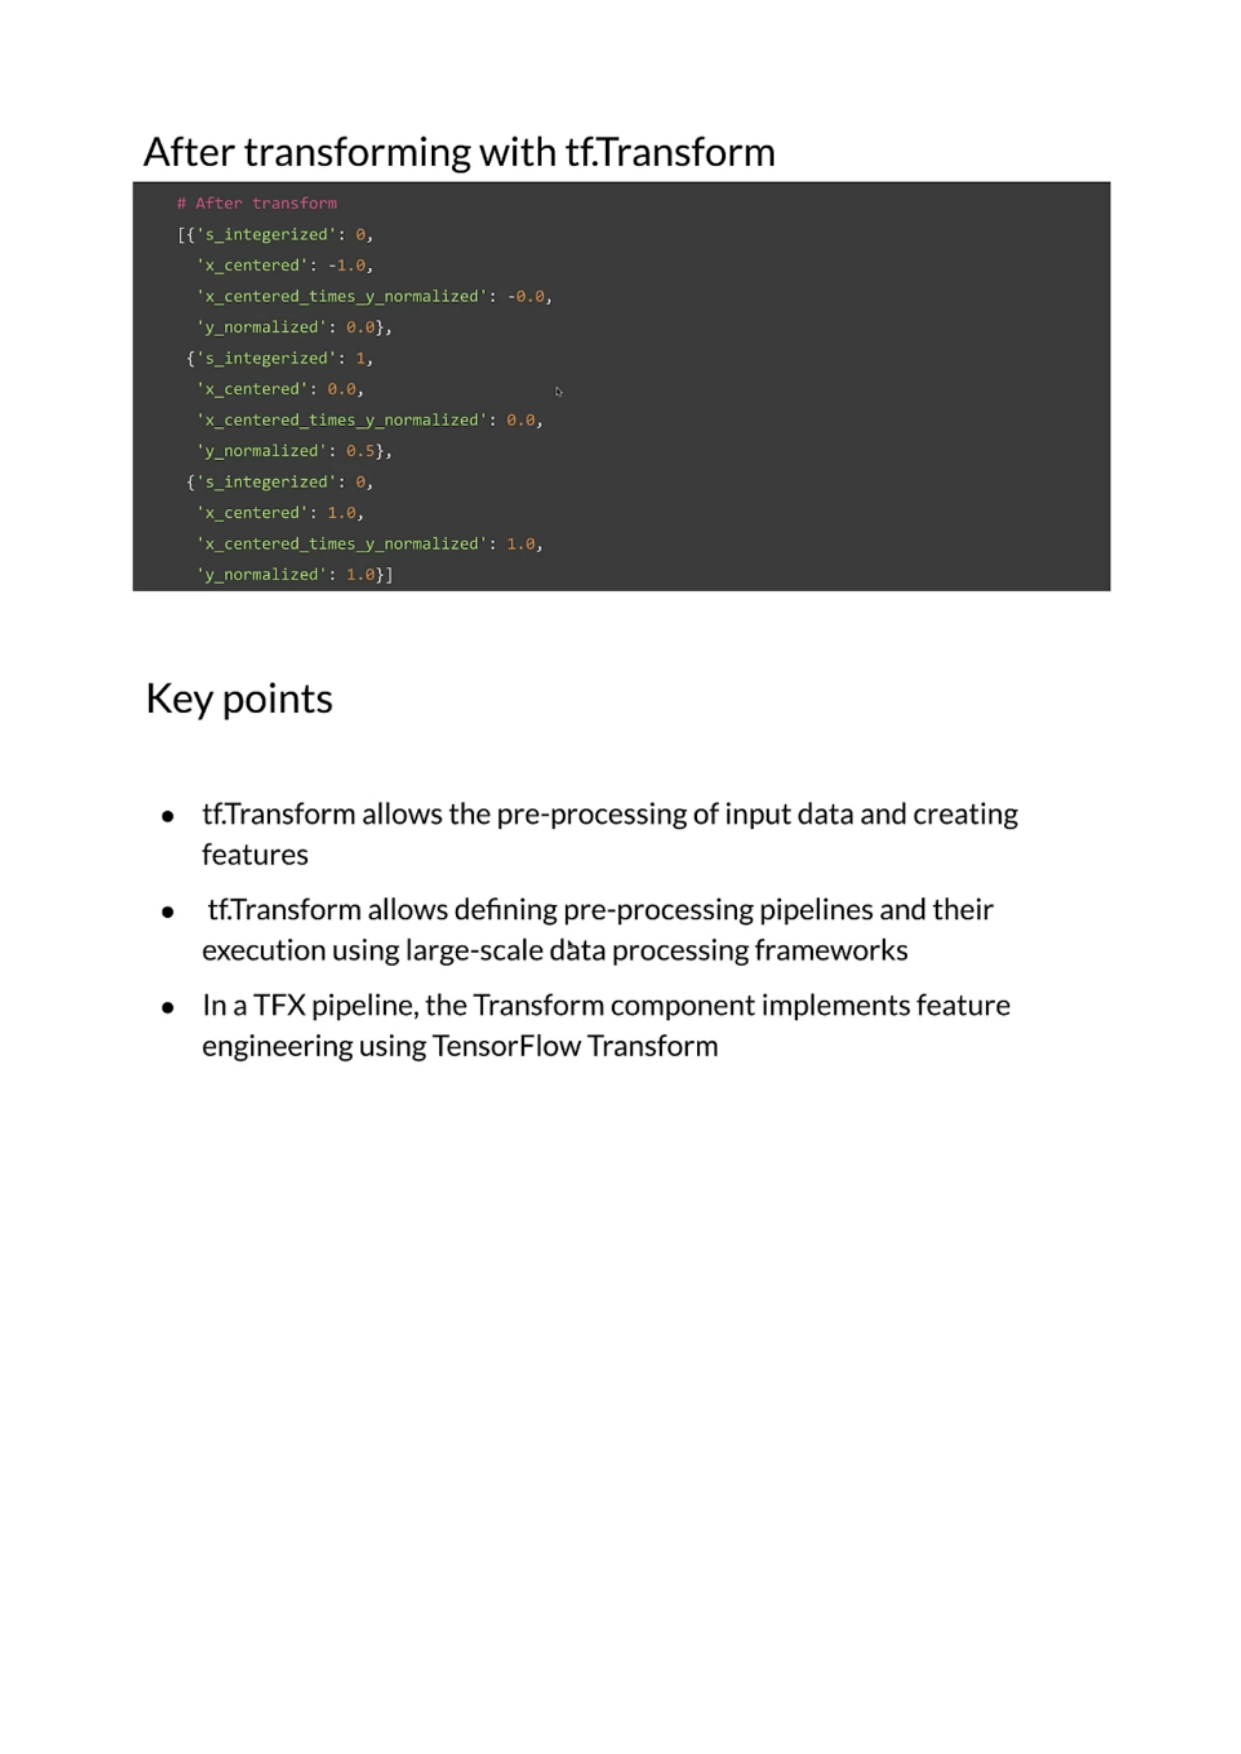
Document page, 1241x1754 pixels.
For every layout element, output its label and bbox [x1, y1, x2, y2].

picture [118, 665, 1123, 1086]
picture [118, 118, 1123, 609]
